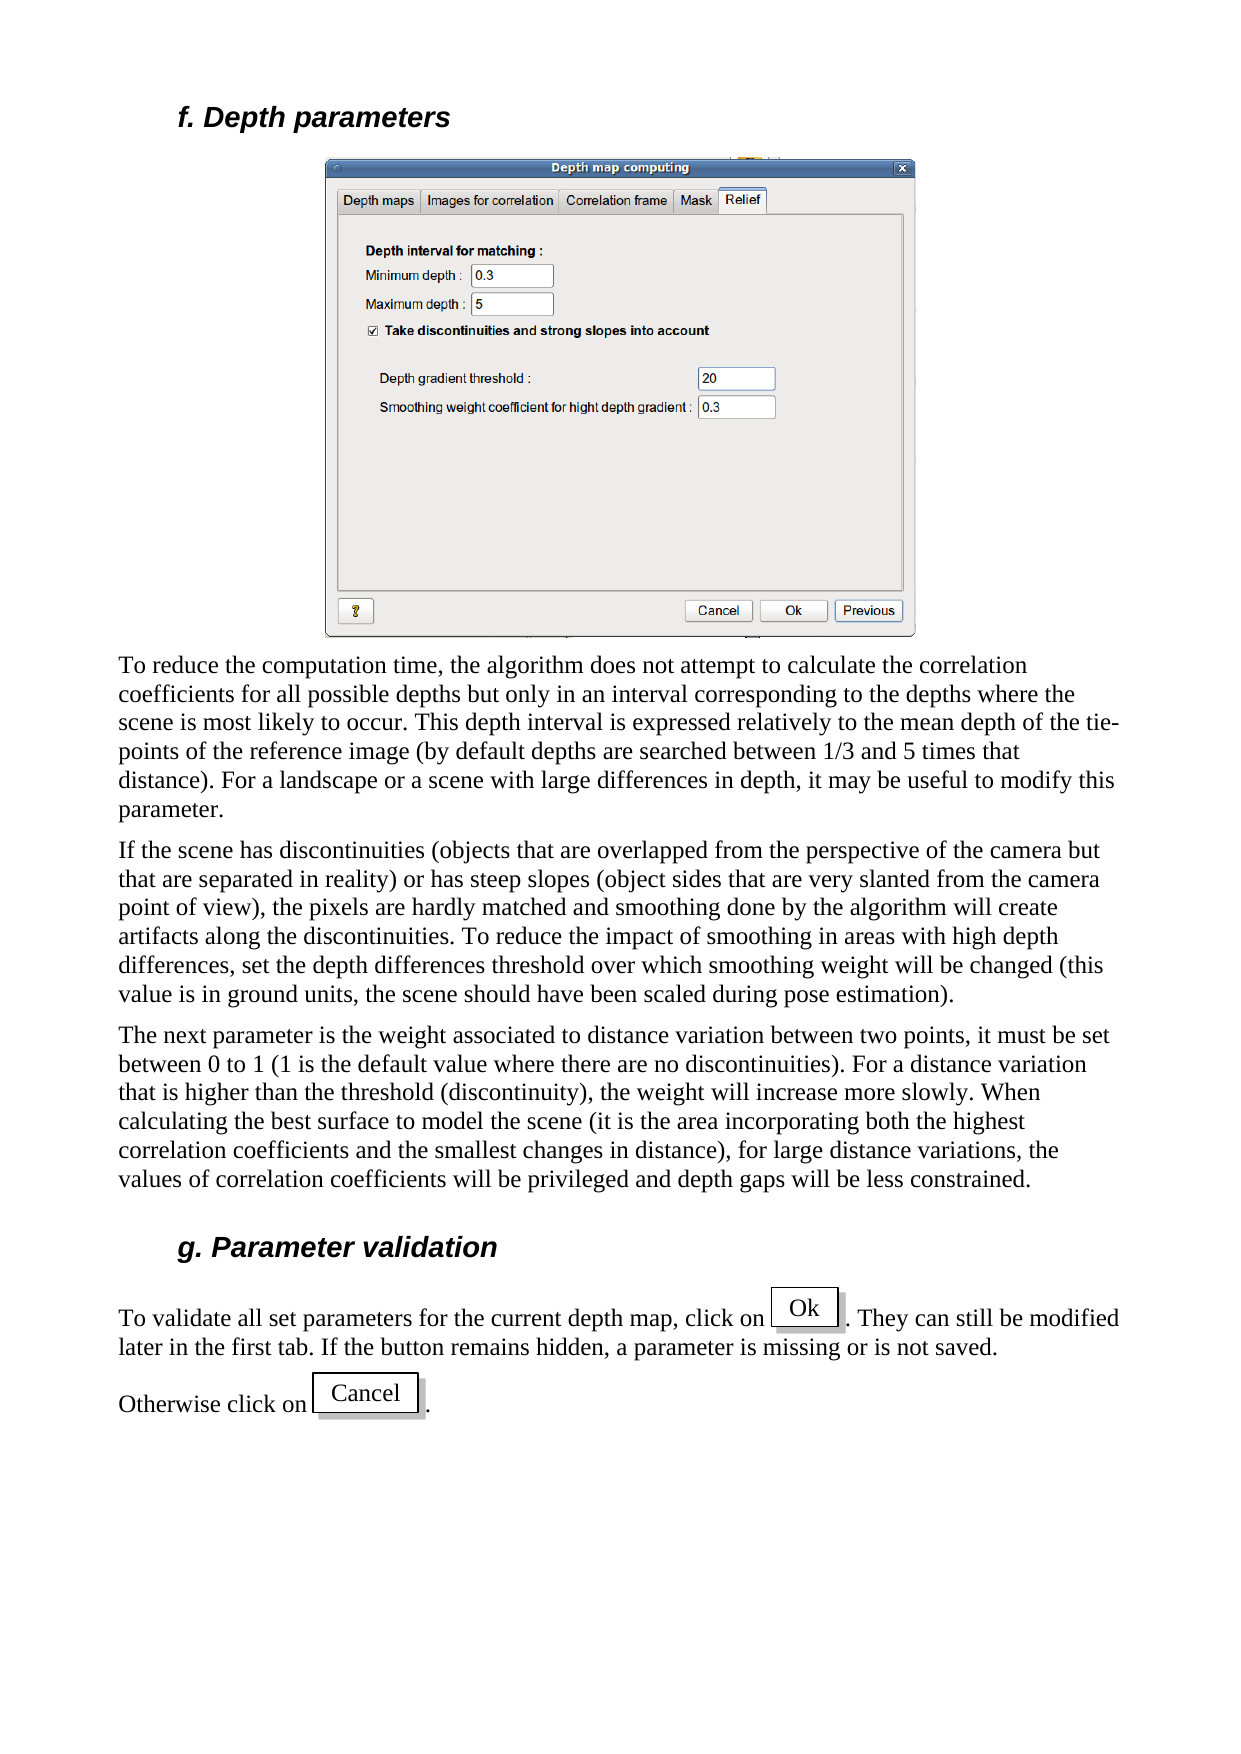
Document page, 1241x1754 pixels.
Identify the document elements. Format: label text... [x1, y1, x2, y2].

picture [325, 157, 916, 638]
text Otherwise click on [118, 1373, 318, 1418]
text . [419, 1373, 1122, 1418]
text If the scene has discontinuities (objects that are overlapped from the perspective of the camera but that are separated in reality) or has steep slopes (object sides that are very slanted from the camera point of view), the pixels are hardly matched and smoothing done by the algorithm will create artifacts along the discontinuities. To reduce the impact of smoothing in areas with high depth differences, set the depth differences threshold over which smoothing weight will be changed (this value is in ground units, the scene should have been scaled during pose estimation). [118, 835, 1122, 1007]
text The next parameter is the weight associated to distance variation between two points, it must be set between 0 to 1 (1 is the default value where there are no discontinuities). For a distance variation that is higher than the threshold (discontinuity), the weight will increase more slowly. When calculating the best surface to model the scene (it is the area incorporating both the highest correlation coefficients and the smallest changes in distance), for large distance variations, the values ​​of correlation coefficients will be privileged and depth gaps will be less constrained. [118, 1020, 1122, 1192]
text To reduce the computation time, the algorithm does not attempt to calculate the correlation coefficients for all possible depths but only in an interval corresponding to the depths where the scene is most likely to occur. This depth interval is expressed relatively to the mean depth of the tie-points of the reference image (by default depths are searched between 1/3 and 5 times that distance). For a landscape or a scene with large differences in depth, it may be useful to modify this parameter. [118, 650, 1122, 822]
subtitle g. Parameter validation [116, 1230, 1122, 1263]
subtitle f. Depth parameters [116, 99, 1122, 133]
text To validate all set parameters for the current depth map, click on .. They can still be modified later in the first tab. If the button remains hidden, a parameter is missing or is not saved. [118, 1287, 1122, 1361]
